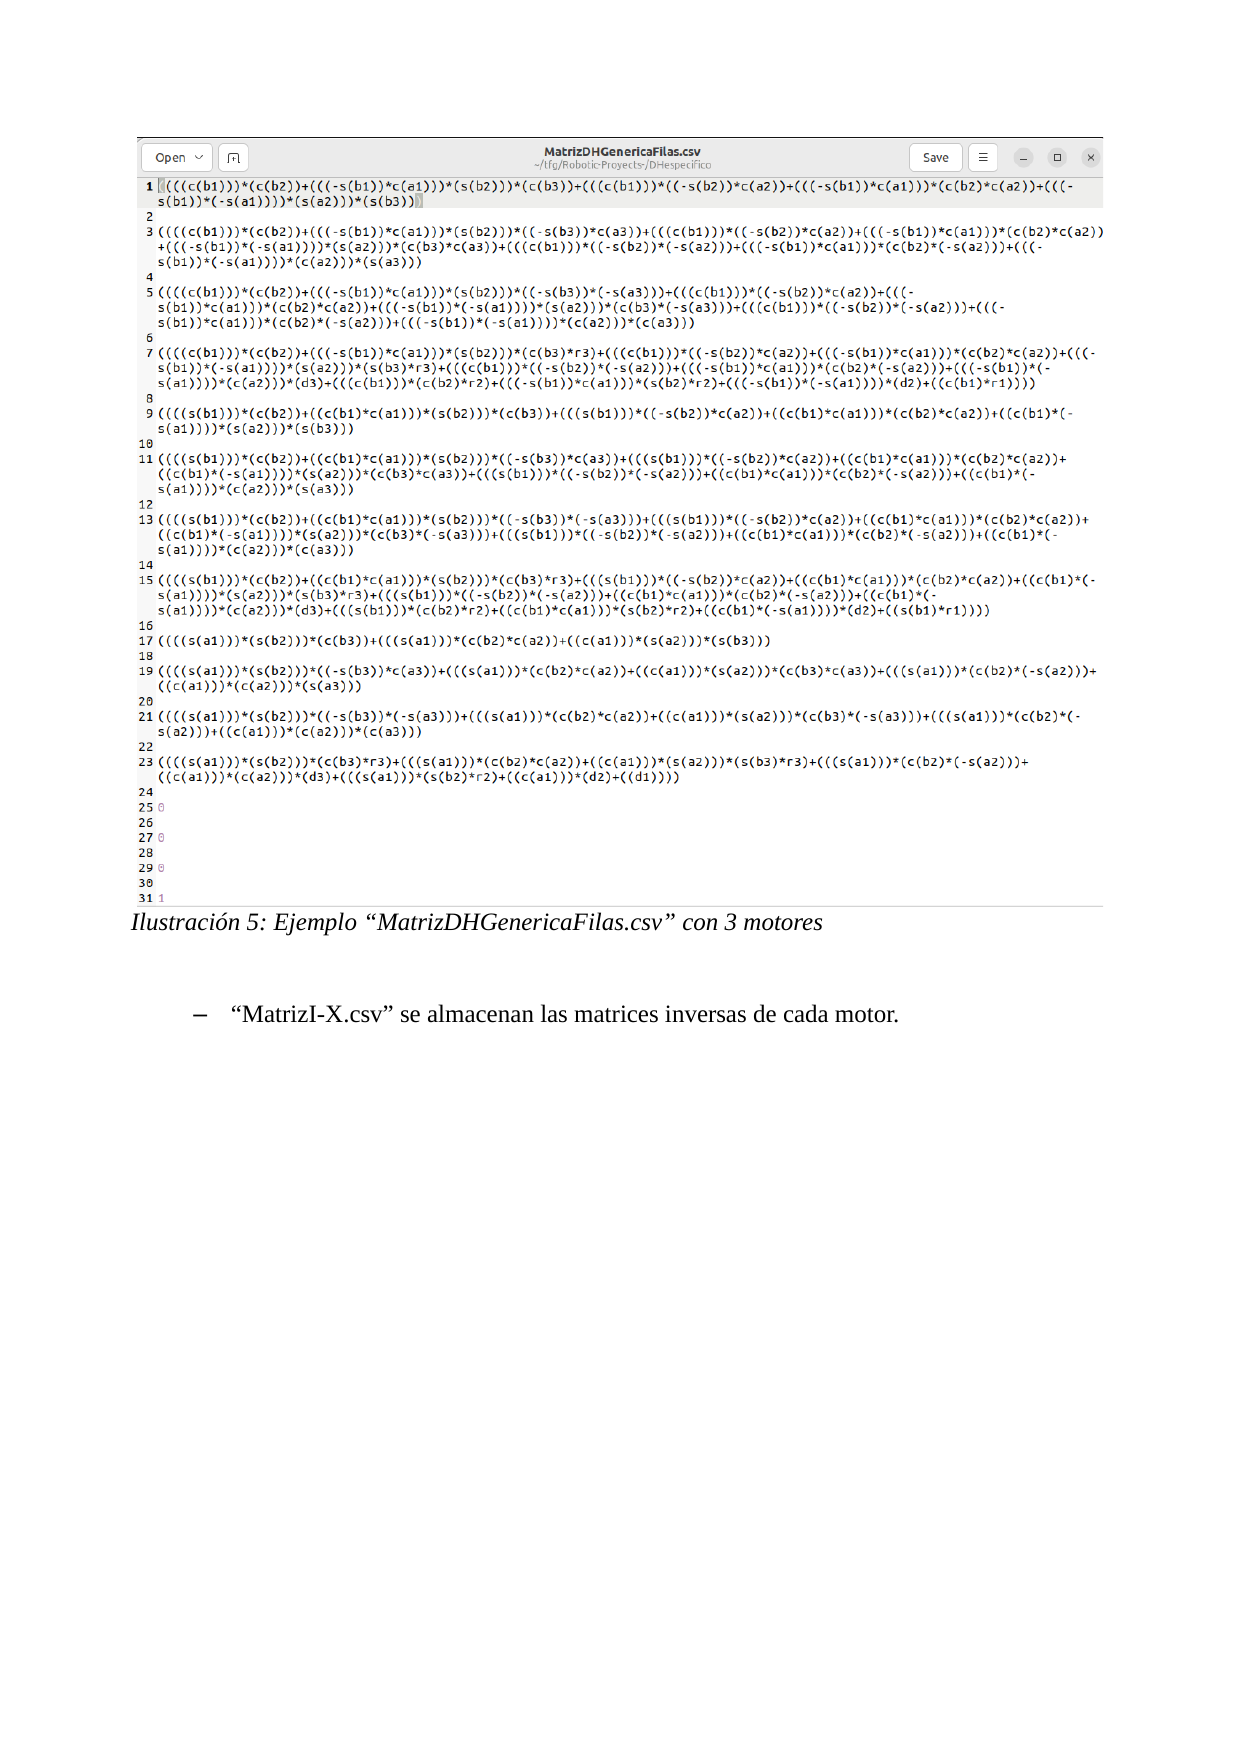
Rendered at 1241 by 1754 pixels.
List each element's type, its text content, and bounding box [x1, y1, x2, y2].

text Ilustración 5: Ejemplo “MatrizDHGenericaFilas.csv” con 3 motores [131, 150, 1110, 935]
list “MatrizI-X.csv” se almacenan las matrices inversas de cada motor. [193, 999, 1122, 1028]
picture [137, 137, 1104, 907]
